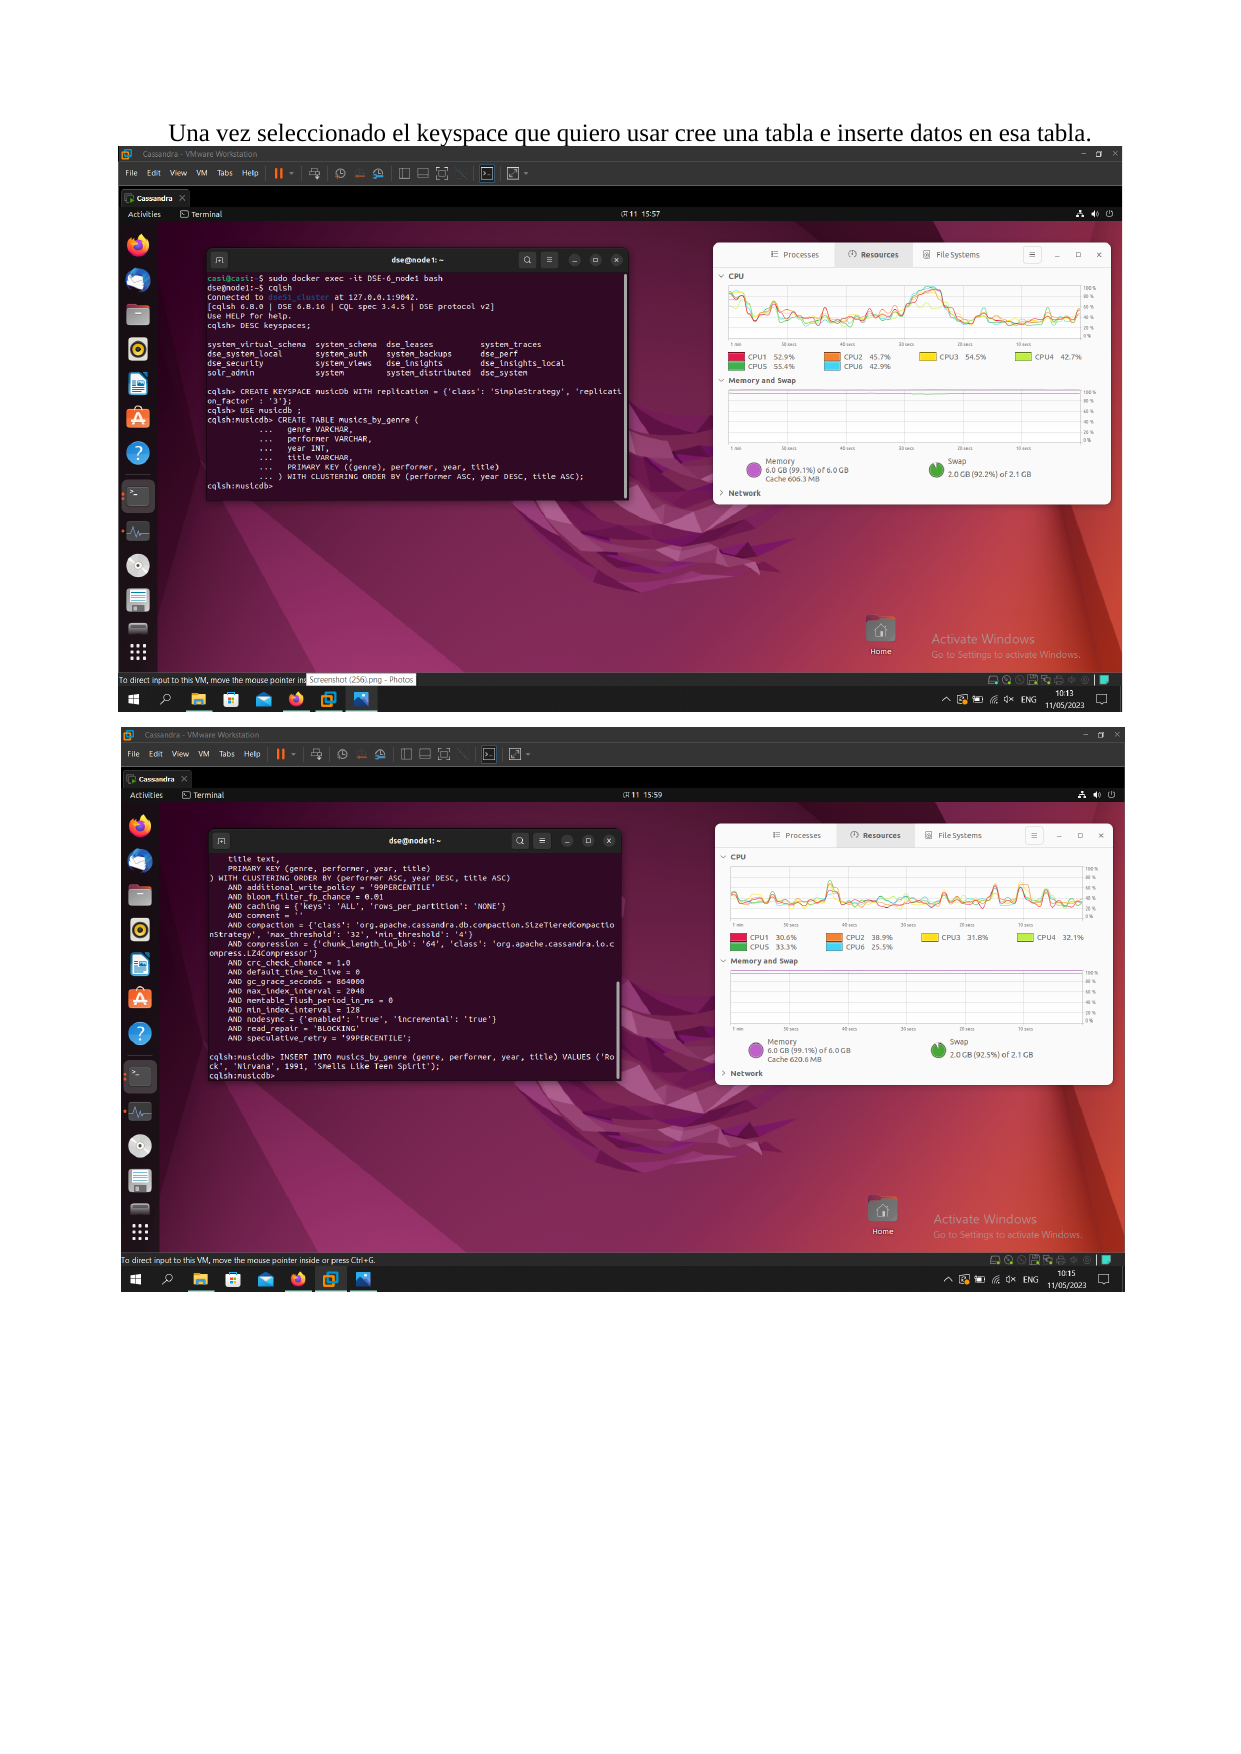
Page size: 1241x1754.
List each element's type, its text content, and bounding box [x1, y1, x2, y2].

picture [118, 146, 1123, 712]
text Una vez seleccionado el keyspace que quiero usar cree una tabla e inserte datos en esa tabla. [118, 118, 1122, 146]
picture [121, 727, 1125, 1292]
